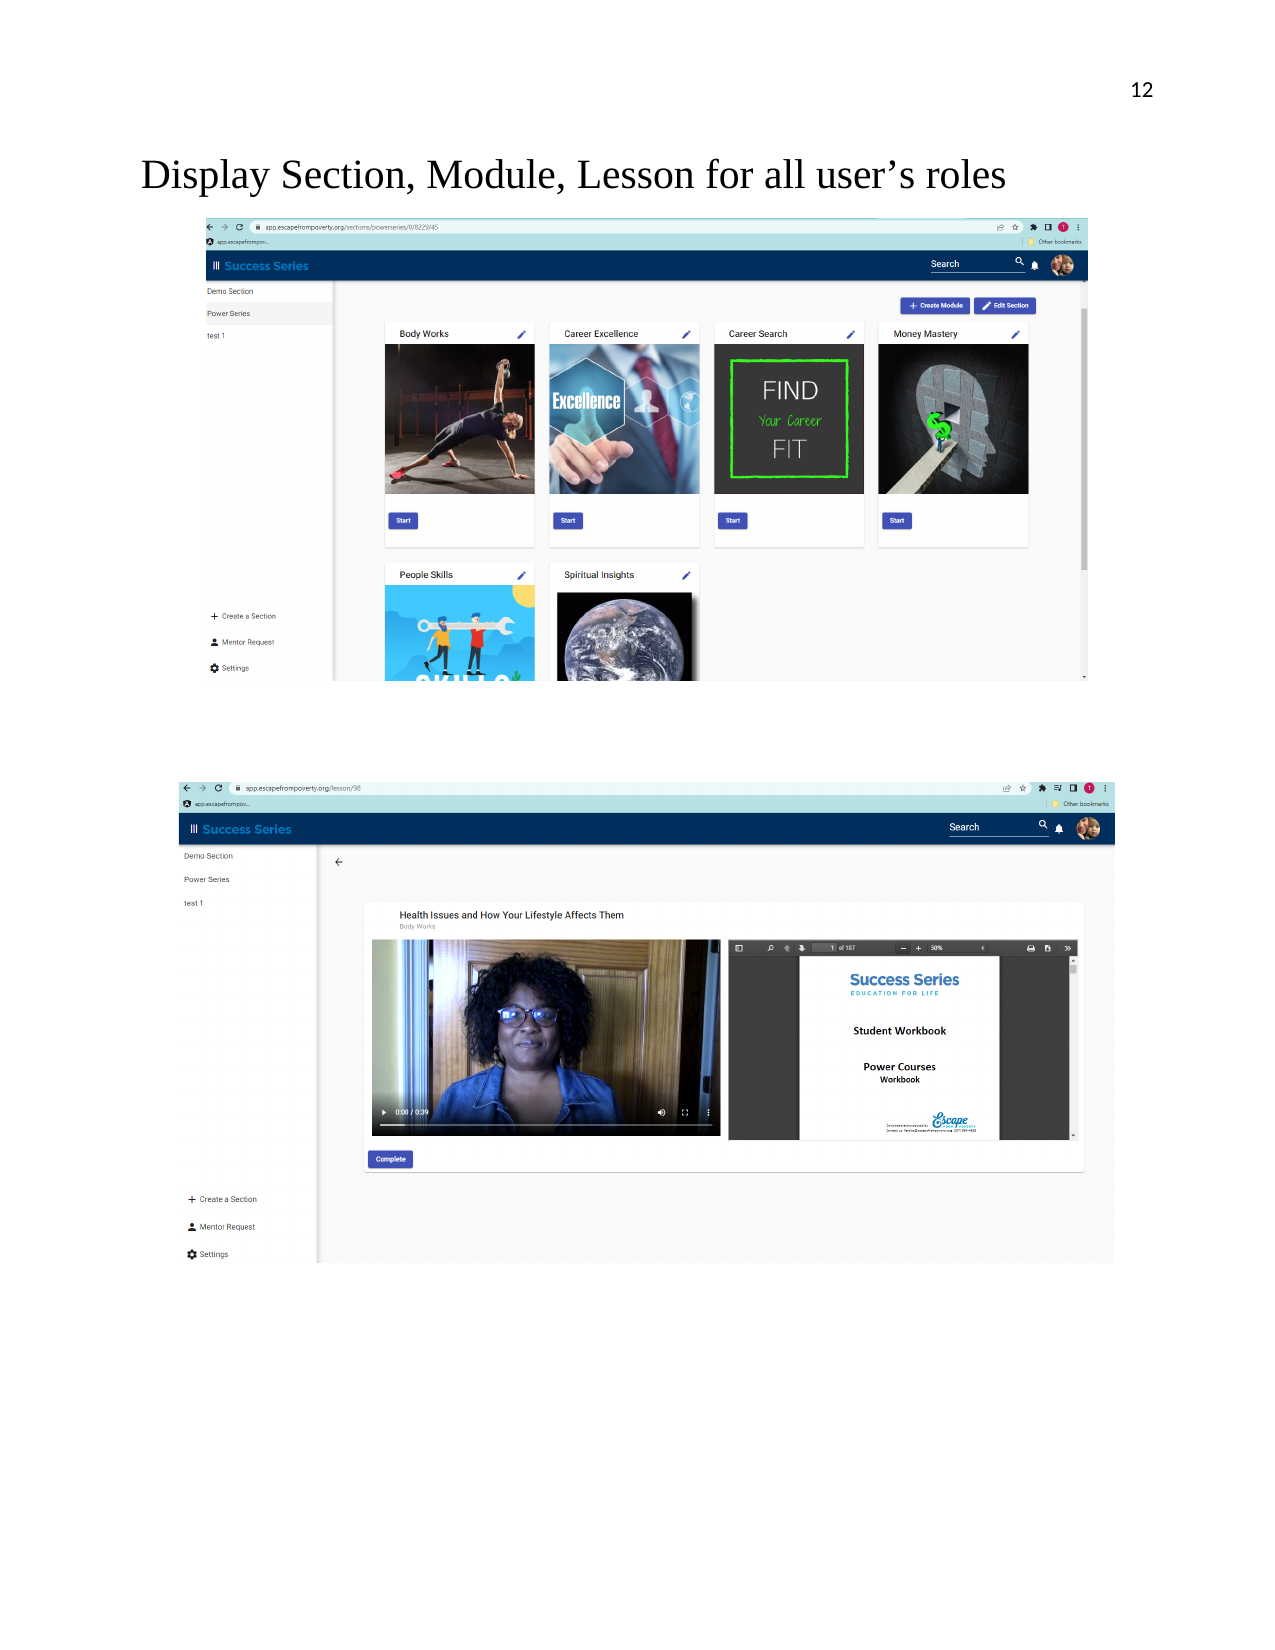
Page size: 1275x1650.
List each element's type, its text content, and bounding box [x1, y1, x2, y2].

picture [206, 218, 1088, 681]
picture [178, 782, 1115, 1263]
text Display Section, Module, Lesson for all user’s roles [141, 150, 1153, 198]
